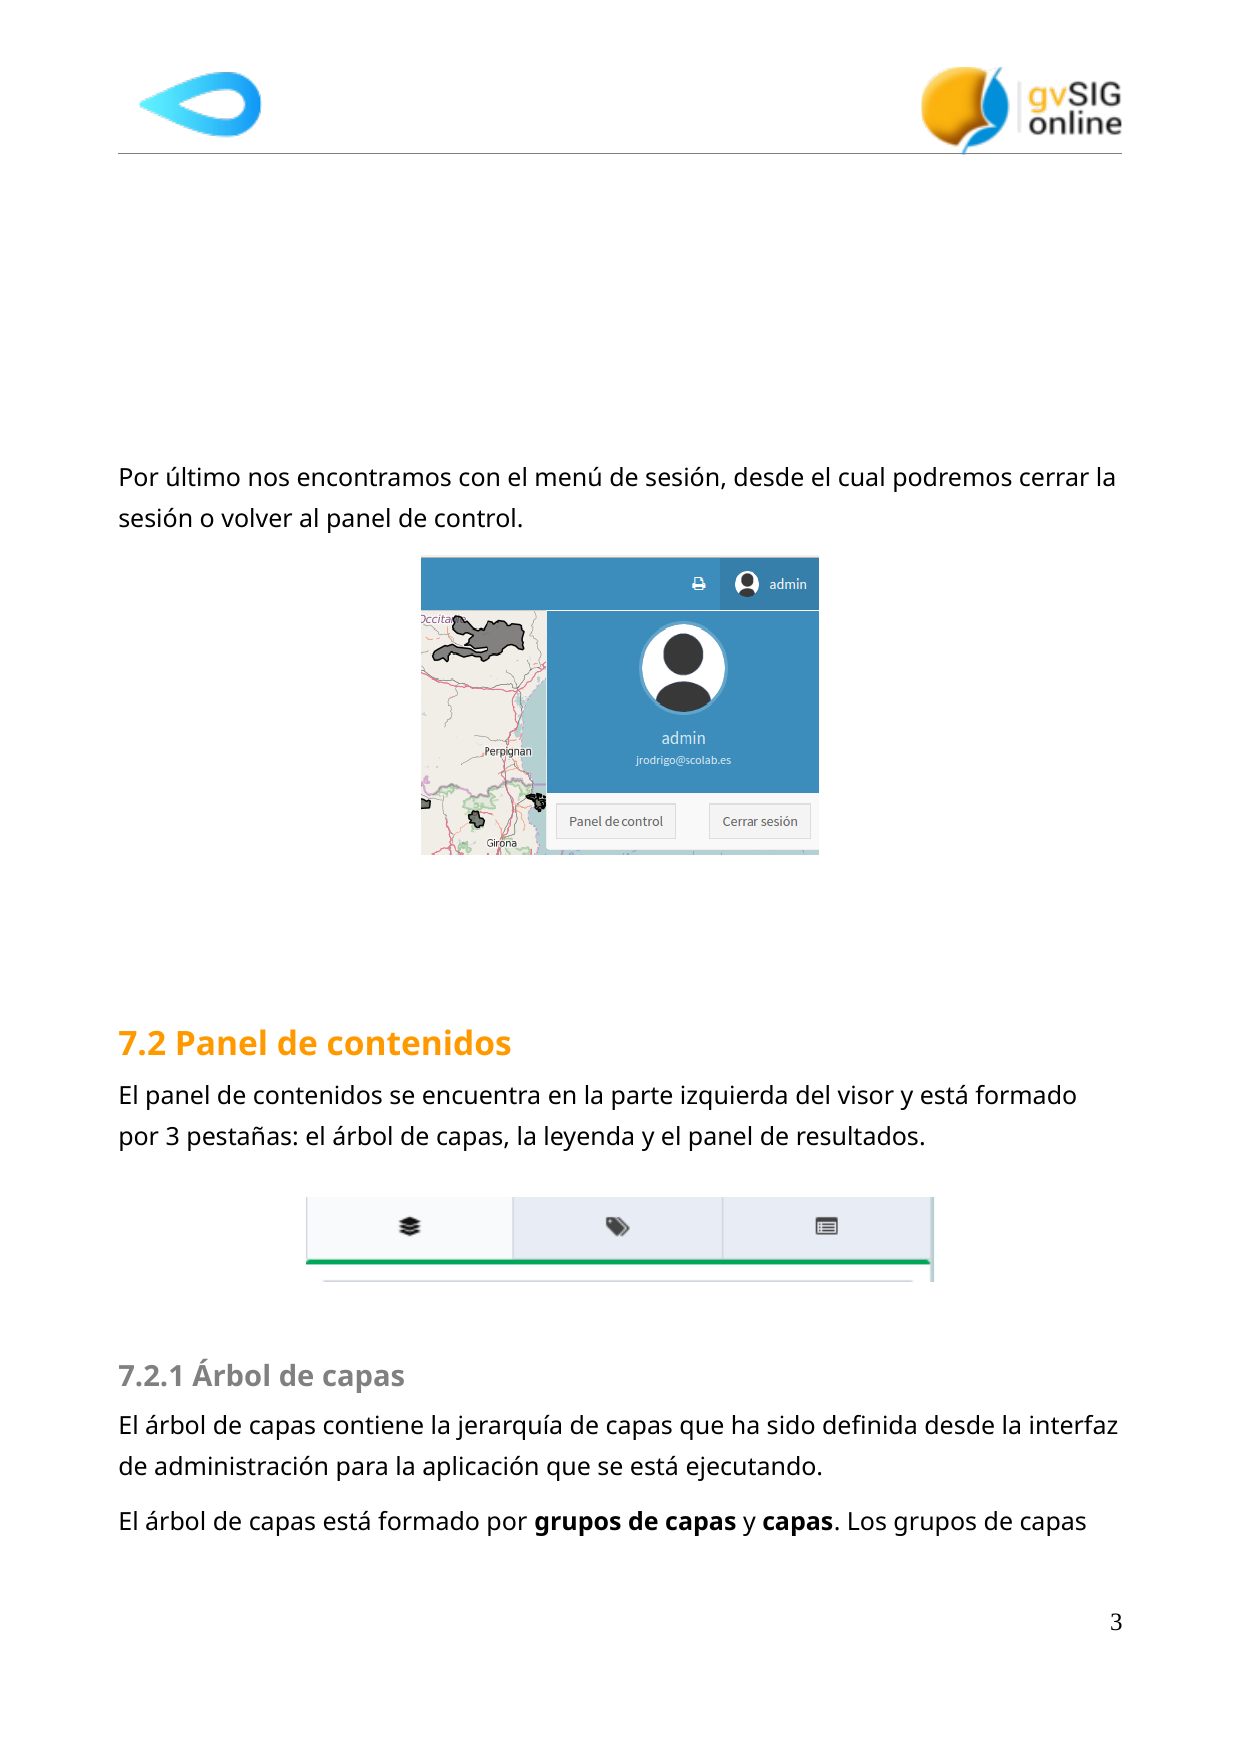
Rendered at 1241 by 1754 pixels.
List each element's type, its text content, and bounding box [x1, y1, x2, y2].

picture [119, 62, 282, 154]
picture [306, 1197, 935, 1282]
subtitle 7.2.1 Árbol de capas [118, 1355, 1122, 1395]
subtitle 7.2 Panel de contenidos [118, 1020, 1122, 1066]
picture [421, 555, 819, 855]
text Por último nos encontramos con el menú de sesión, desde el cual podremos cerrar la sesión o volver al panel de control. [118, 459, 1122, 534]
text El árbol de capas contiene la jerarquía de capas que ha sido definida desde la interfaz de administración para la aplicación que se está ejecutando. [118, 1407, 1122, 1482]
text El árbol de capas está formado por grupos de capas y capas. Los grupos de capas [118, 1503, 1122, 1538]
picture [921, 67, 1122, 155]
text El panel de contenidos se encuentra en la parte izquierda del visor y está formado por 3 pestañas: el árbol de capas, la leyenda y el panel de resultados. [118, 1078, 1122, 1153]
